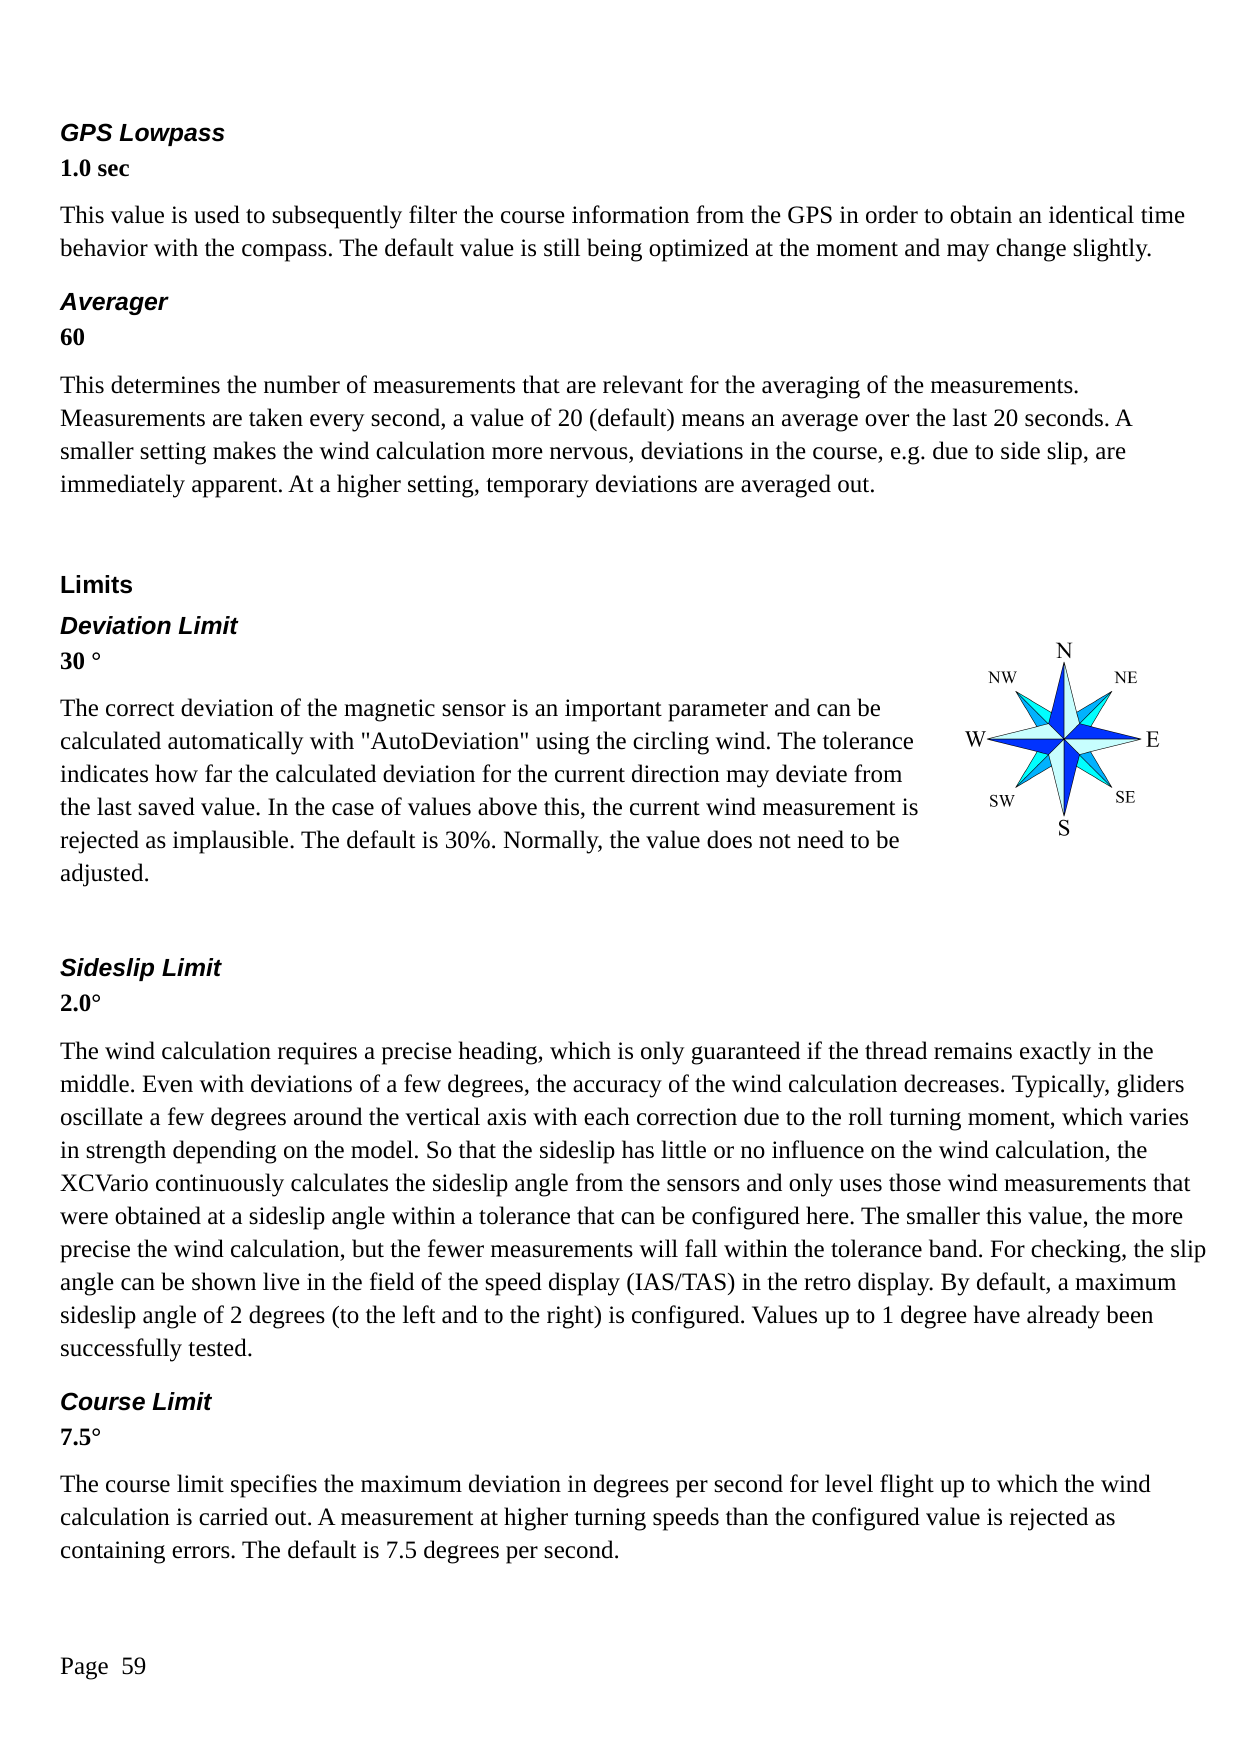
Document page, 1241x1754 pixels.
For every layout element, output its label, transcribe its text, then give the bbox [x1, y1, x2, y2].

text This value is used to subsequently filter the course information from the GPS in order to obtain an identical time behavior with the compass. The default value is still being optimized at the moment and may change slightly. [60, 201, 1207, 262]
text 1.0 sec [60, 153, 1207, 182]
text The course limit specifies the maximum deviation in degrees per second for level flight up to which the wind calculation is carried out. A measurement at higher turning speeds than the configured value is rejected as containing errors. The default is 7.5 degrees per second. [60, 1469, 1207, 1564]
text 7.5° [60, 1422, 1207, 1450]
text 30 ° [60, 646, 961, 674]
picture [961, 636, 1168, 843]
subtitle Sideslip Limit [60, 953, 1207, 982]
text 60 [60, 322, 1207, 351]
subtitle Limits [60, 570, 1207, 598]
text The correct deviation of the magnetic sensor is an important parameter and can be calculated automatically with "AutoDeviation" using the circling wind. The tolerance indicates how far the calculated deviation for the current direction may deviate from the last saved value. In the case of values above this, the current wind measurement is rejected as implausible. The default is 30%. Normally, the value does not need to be adjusted. [60, 693, 1207, 887]
subtitle Deviation Limit [60, 611, 1207, 639]
subtitle Averager [60, 287, 1207, 316]
text The wind calculation requires a precise heading, which is only guaranteed if the thread remains exactly in the middle. Even with deviations of a few degrees, the accuracy of the wind calculation decreases. Typically, gliders oscillate a few degrees around the vertical axis with each correction due to the roll turning moment, which varies in strength depending on the model. So that the sideslip has little or no influence on the wind calculation, the XCVario continuously calculates the sideslip angle from the sensors and only uses those wind measurements that were obtained at a sideslip angle within a tolerance that can be configured here. The smaller this value, the more precise the wind calculation, but the fewer measurements will fall within the tolerance band. For checking, the slip angle can be shown live in the field of the speed display (IAS/TAS) in the retro display. By default, a maximum sideslip angle of 2 degrees (to the left and to the right) is configured. Values ​​up to 1 degree have already been successfully tested. [60, 1036, 1207, 1362]
text [1168, 646, 1207, 674]
subtitle Course Limit [60, 1387, 1207, 1415]
text This determines the number of measurements that are relevant for the averaging of the measurements. Measurements are taken every second, a value of 20 (default) means an average over the last 20 seconds. A smaller setting makes the wind calculation more nervous, deviations in the course, e.g. due to side slip, are immediately apparent. At a higher setting, temporary deviations are averaged out. [60, 370, 1207, 498]
text 2.0° [60, 988, 1207, 1017]
subtitle GPS Lowpass [60, 118, 1207, 147]
